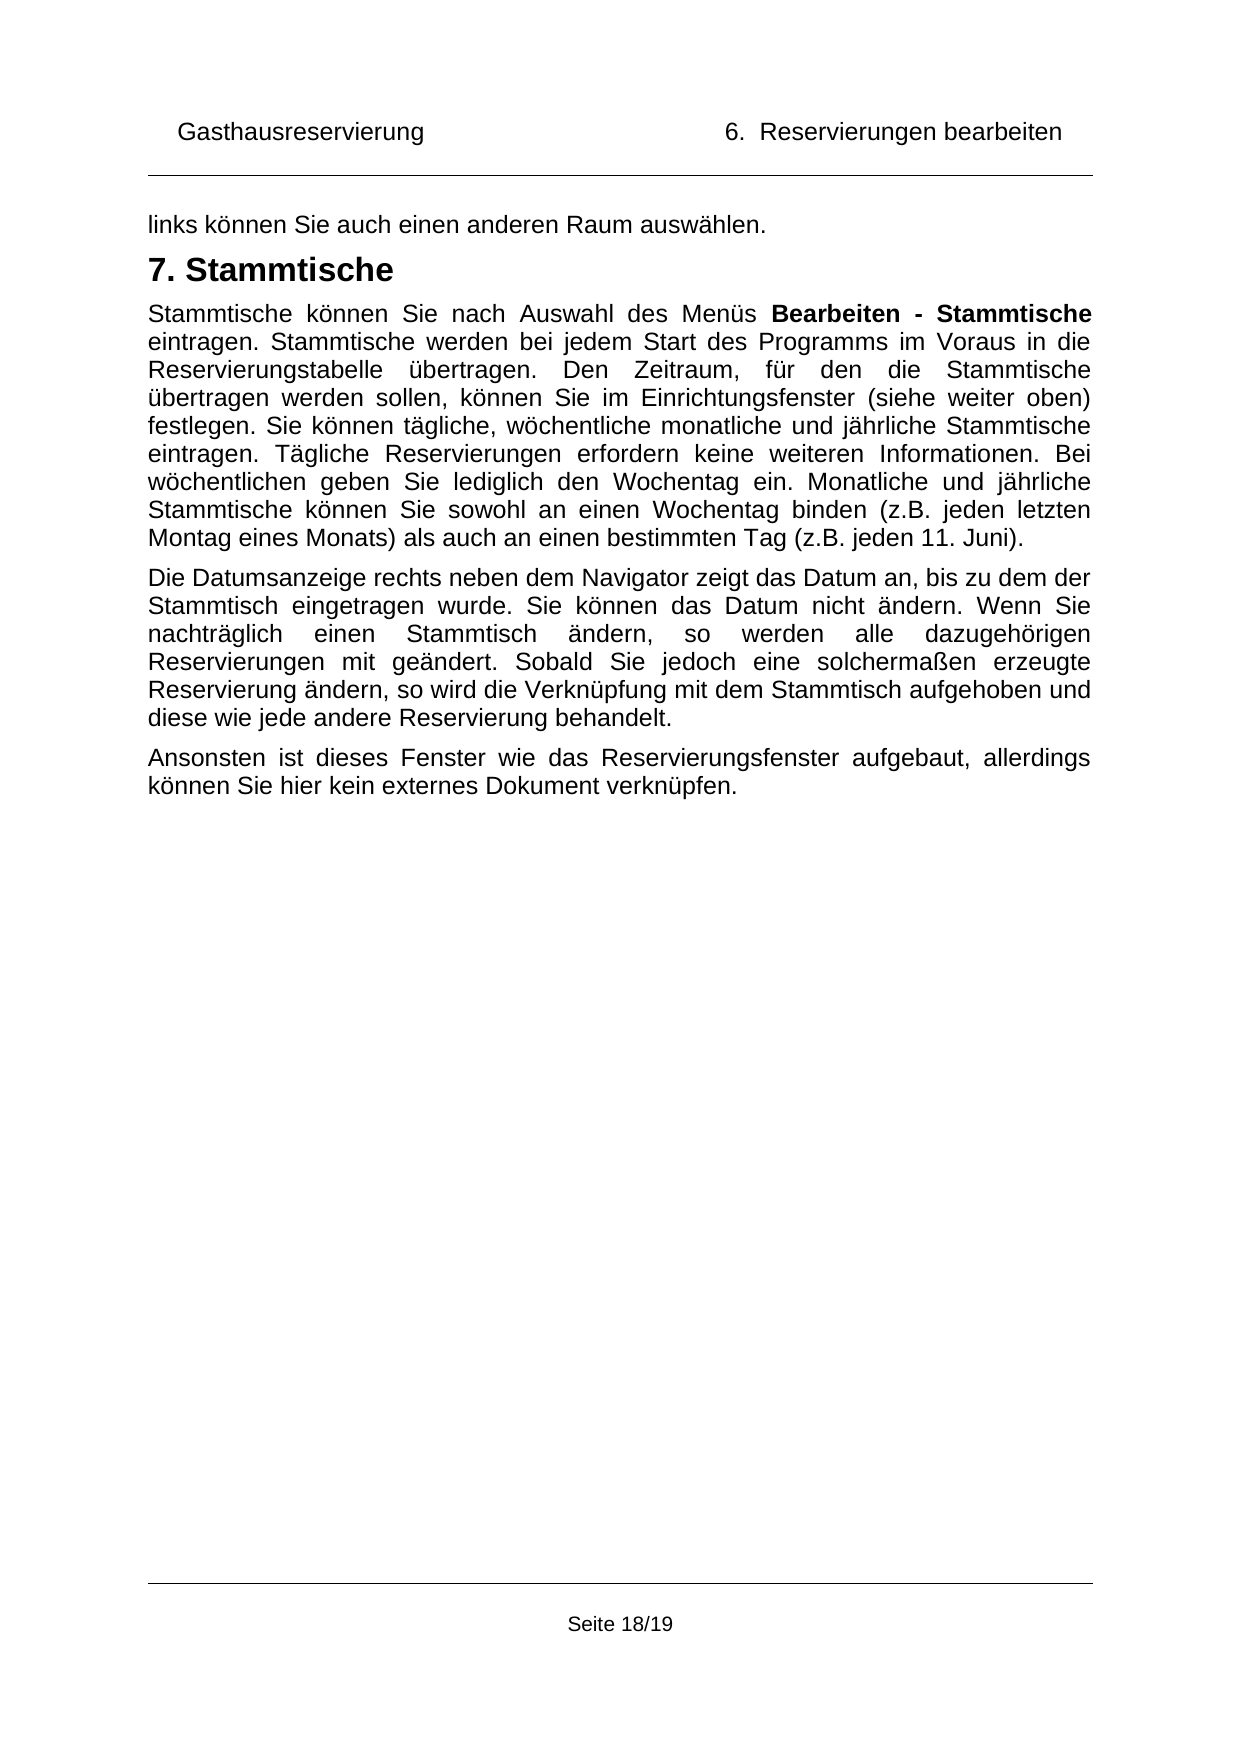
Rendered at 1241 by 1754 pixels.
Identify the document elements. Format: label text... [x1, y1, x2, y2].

subtitle Stammtische [148, 251, 1093, 288]
text Ansonsten ist dieses Fenster wie das Reservierungsfenster aufgebaut, allerdings können Sie hier kein externes Dokument verknüpfen. [148, 744, 1093, 800]
text Die Datumsanzeige rechts neben dem Navigator zeigt das Datum an, bis zu dem der Stammtisch eingetragen wurde. Sie können das Datum nicht ändern. Wenn Sie nachträglich einen Stammtisch ändern, so werden alle dazugehörigen Reservierungen mit geändert. Sobald Sie jedoch eine solchermaßen erzeugte Reservierung ändern, so wird die Verknüpfung mit dem Stammtisch aufgehoben und diese wie jede andere Reservierung behandelt. [148, 564, 1093, 732]
text Stammtische können Sie nach Auswahl des Menüs Bearbeiten - Stammtische eintragen. Stammtische werden bei jedem Start des Programms im Voraus in die Reservierungstabelle übertragen. Den Zeitraum, für den die Stammtische übertragen werden sollen, können Sie im Einrichtungsfenster (siehe weiter oben) festlegen. Sie können tägliche, wöchentliche monatliche und jährliche Stammtische eintragen. Tägliche Reservierungen erfordern keine weiteren Informationen. Bei wöchentlichen geben Sie lediglich den Wochentag ein. Monatliche und jährliche Stammtische können Sie sowohl an einen Wochentag binden (z.B. jeden letzten Montag eines Monats) als auch an einen bestimmten Tag (z.B. jeden 11. Juni). [148, 300, 1093, 552]
text links können Sie auch einen anderen Raum auswählen. [148, 211, 1093, 239]
